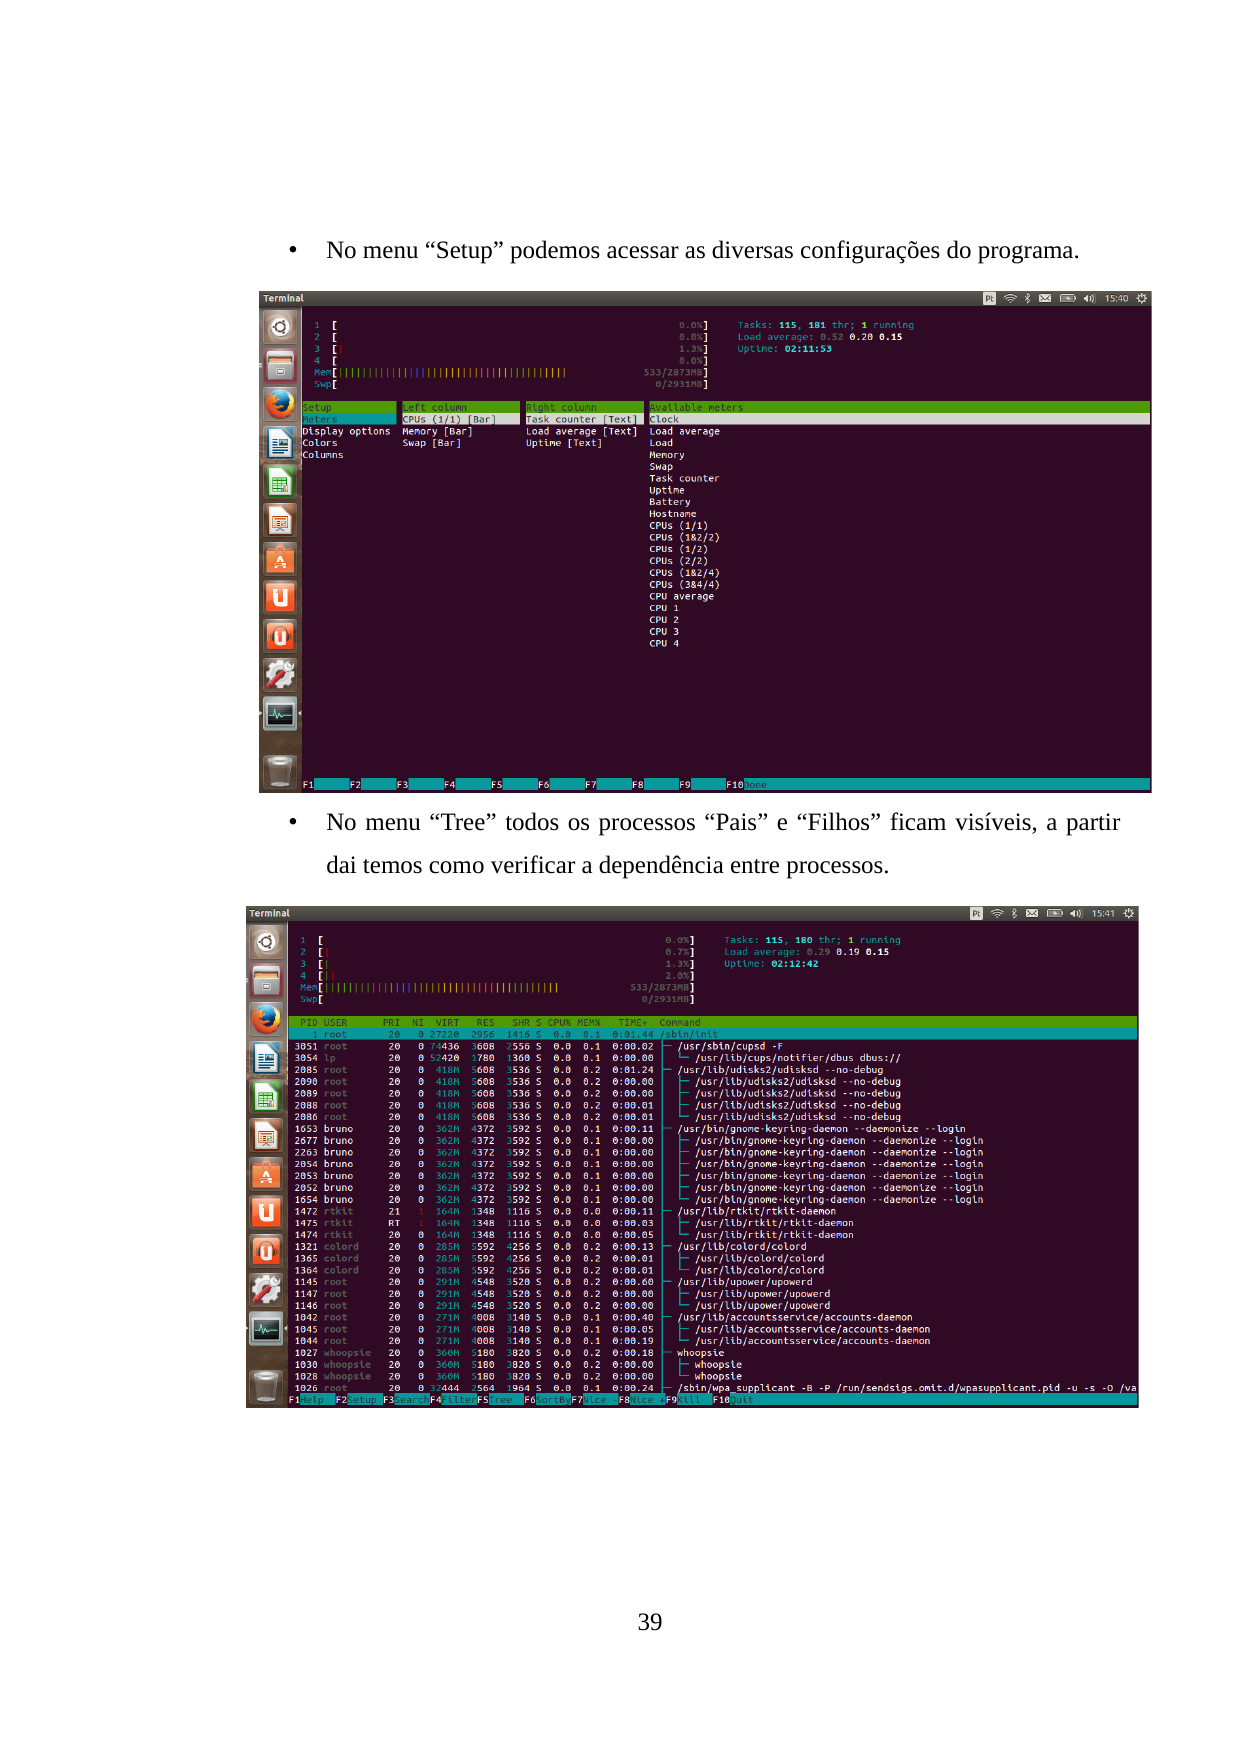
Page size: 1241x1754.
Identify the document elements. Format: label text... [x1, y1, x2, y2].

list No menu “Setup” podemos acessar as diversas configurações do programa. [288, 235, 1122, 264]
picture [246, 906, 1139, 1408]
picture [259, 291, 1152, 793]
list No menu “Tree” todos os processos “Pais” e “Filhos” ficam visíveis, a partir dai temos como verificar a dependência entre processos. [288, 793, 1122, 879]
